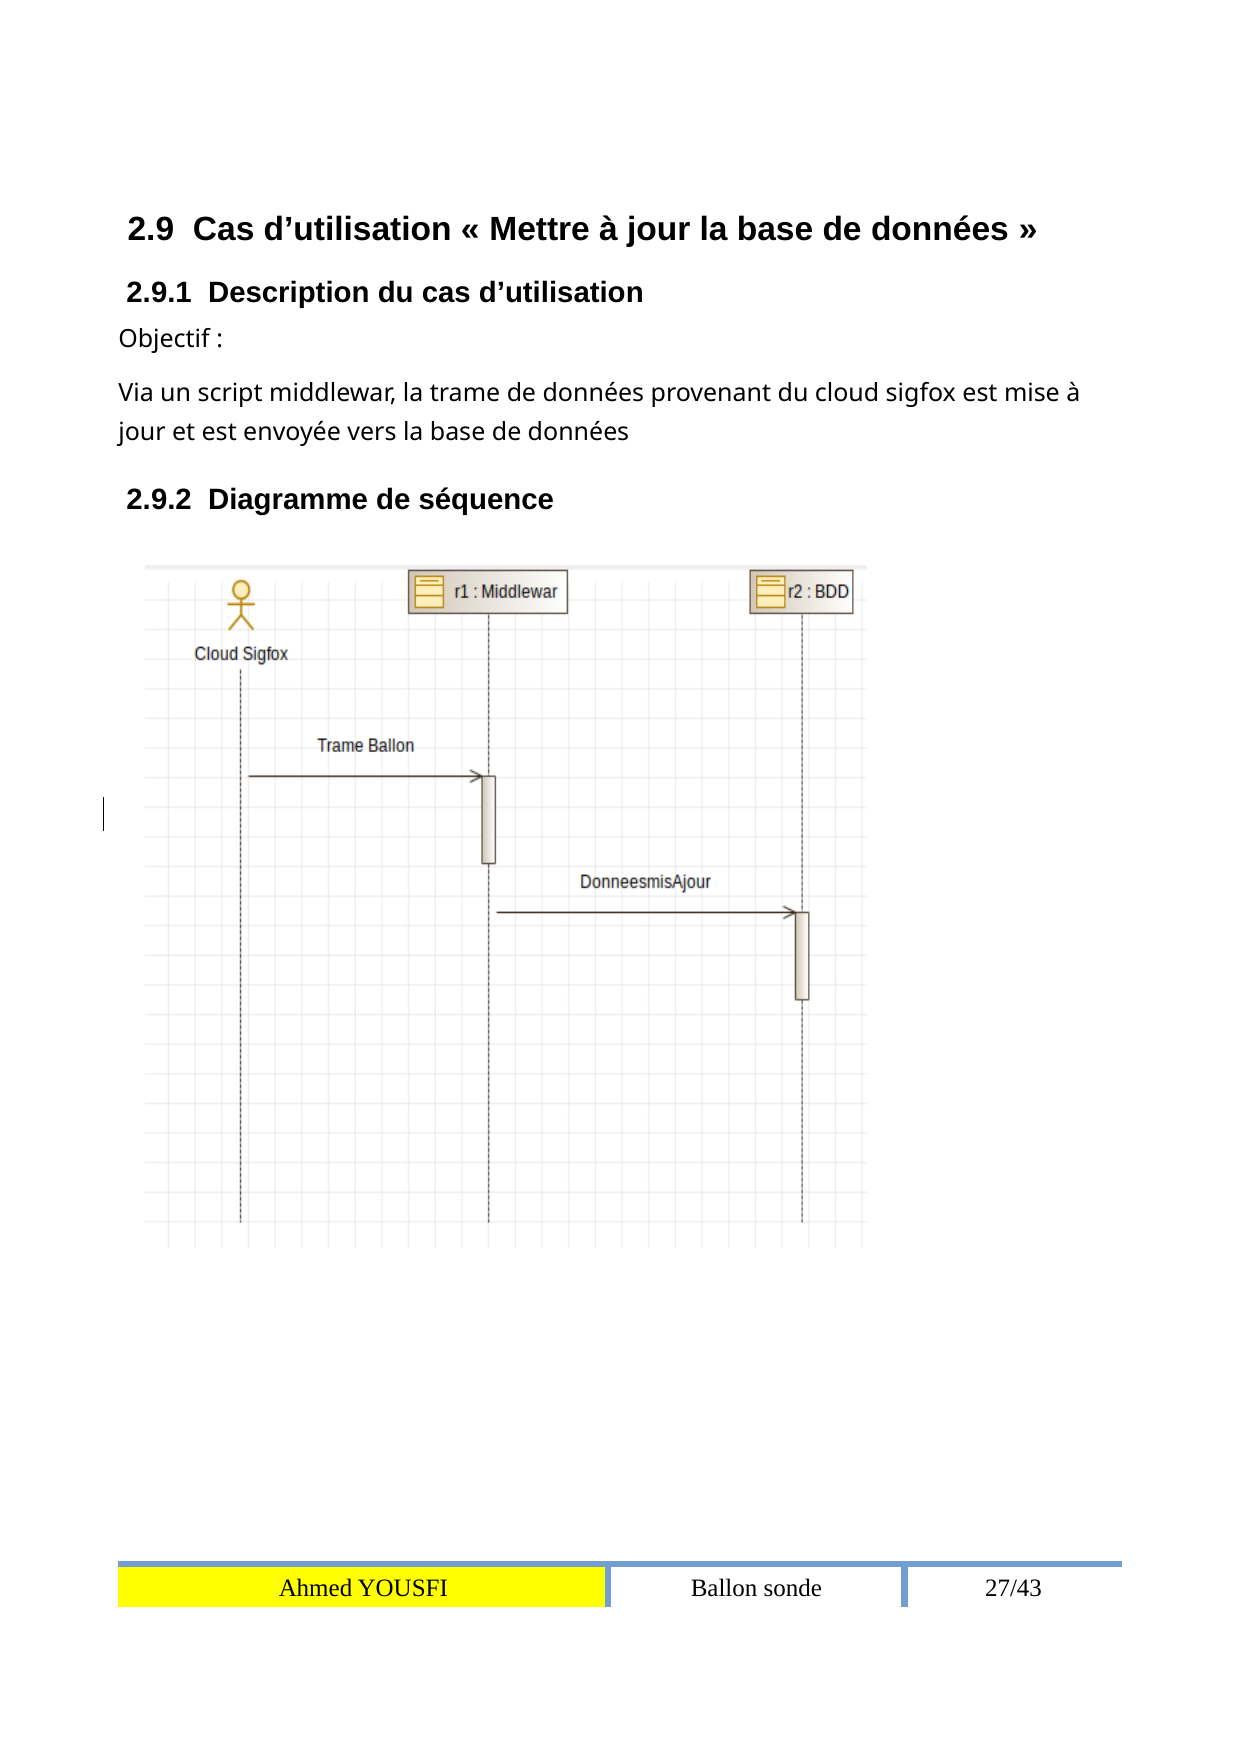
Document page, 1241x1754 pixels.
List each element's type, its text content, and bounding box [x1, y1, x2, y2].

picture [144, 565, 867, 1248]
subtitle Description du cas d’utilisation [118, 275, 1122, 308]
text Objectif : [118, 321, 1122, 355]
text Via un script middlewar, la trame de données provenant du cloud sigfox est mise à jour et est envoyée vers la base de données [118, 375, 1122, 448]
subtitle Cas d’utilisation « Mettre à jour la base de données » [118, 209, 1122, 248]
subtitle Diagramme de séquence [118, 482, 1122, 516]
